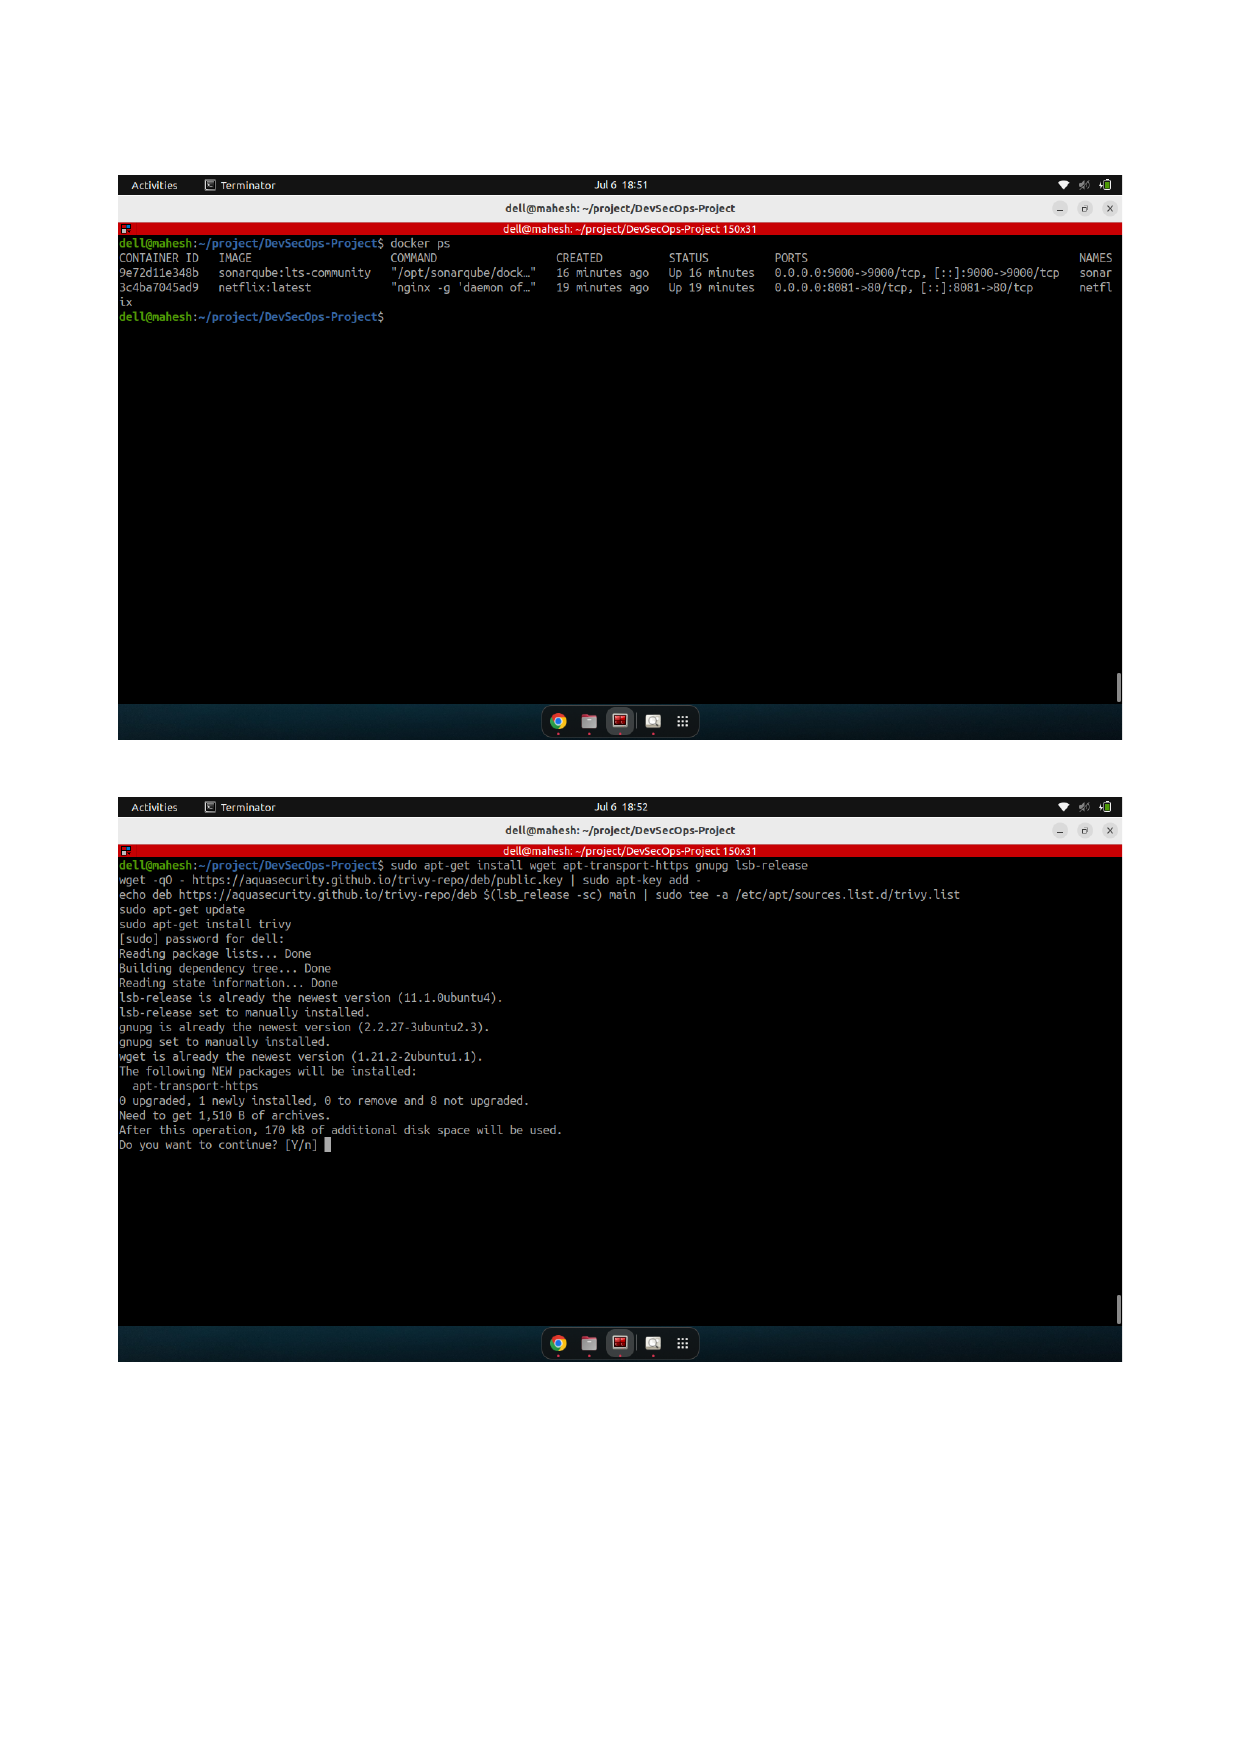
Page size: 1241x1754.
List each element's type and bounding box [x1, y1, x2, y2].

picture [118, 175, 1123, 740]
picture [118, 797, 1123, 1362]
